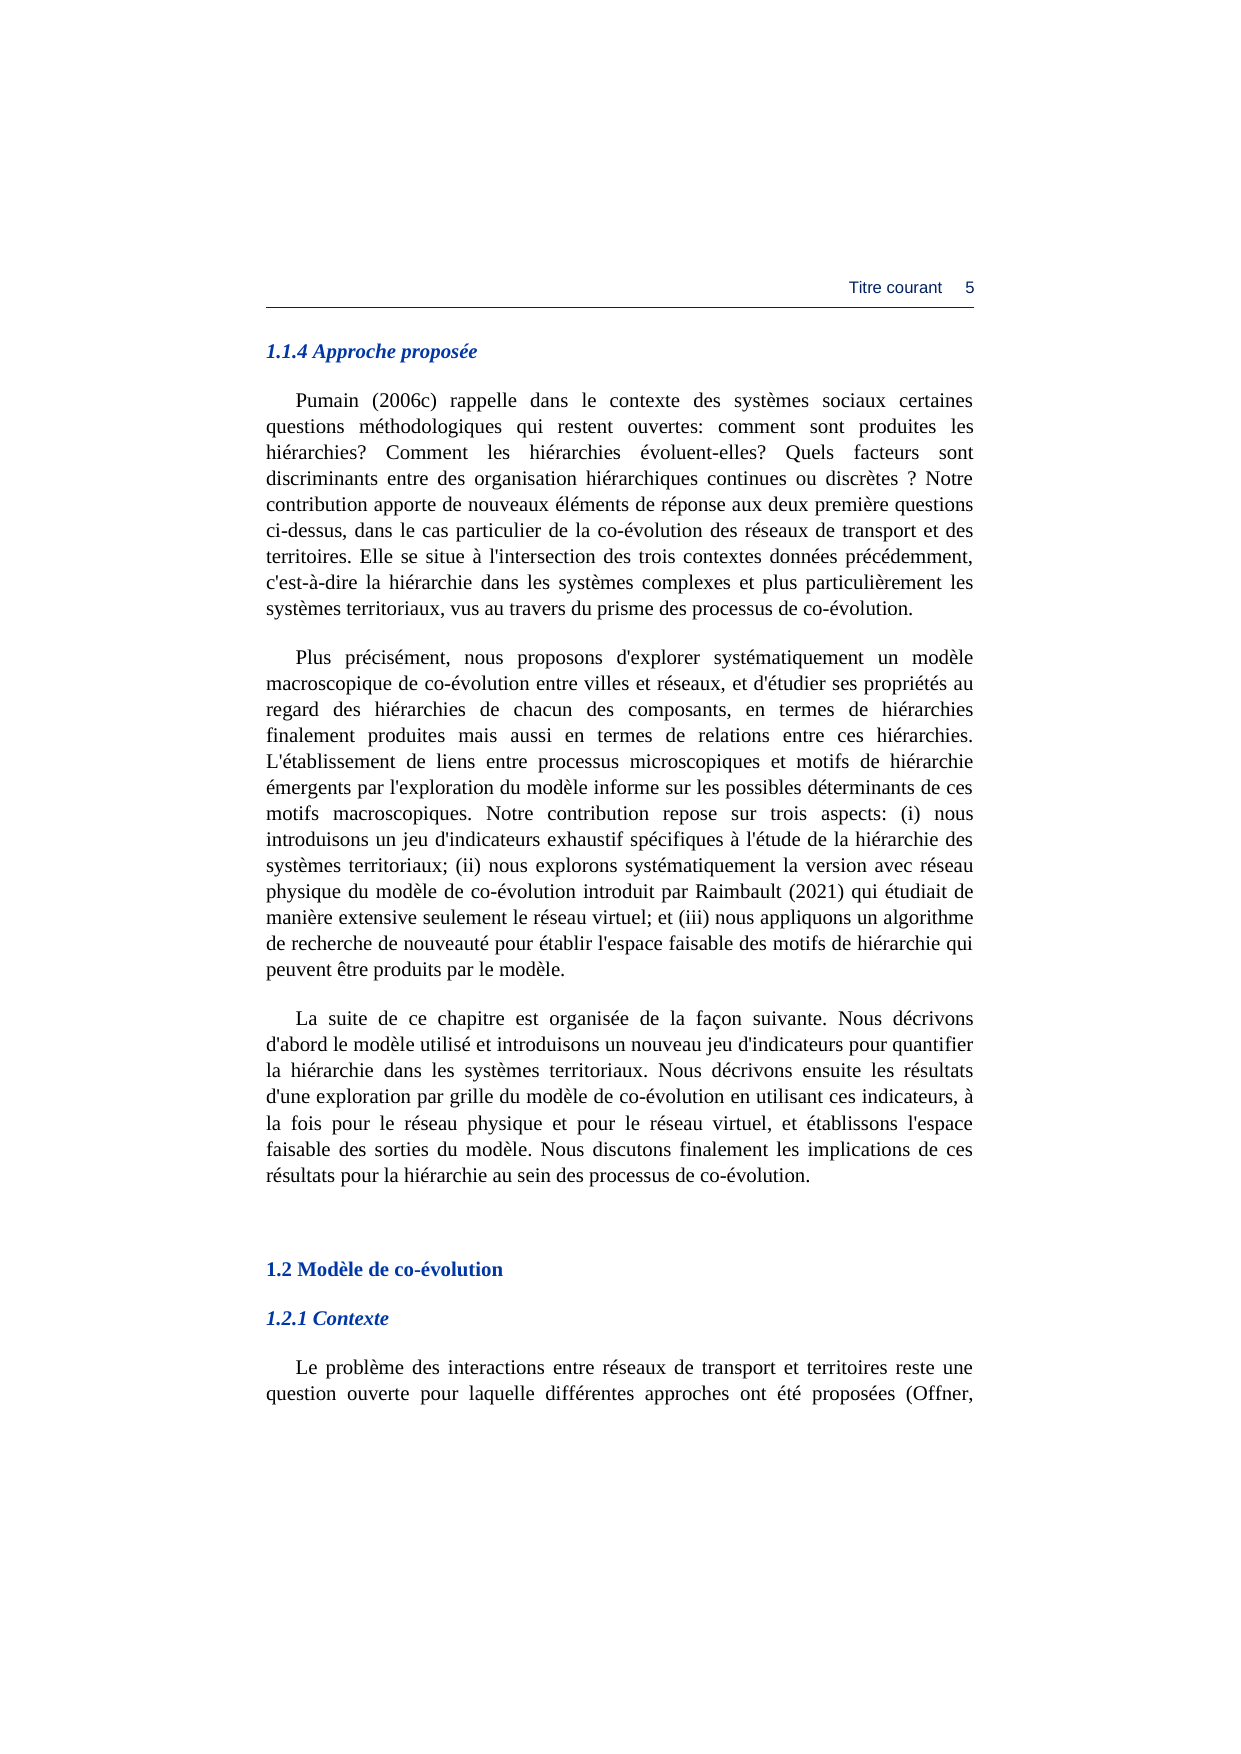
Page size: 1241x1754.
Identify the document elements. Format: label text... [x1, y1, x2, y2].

text Le problème des interactions entre réseaux de transport et territoires reste une question ouverte pour laquelle différentes approches ont été proposées (Offner, [266, 1353, 974, 1405]
text 1.2 Modèle de co-évolution [266, 1255, 974, 1281]
subtitle 1.2.1 Contexte [266, 1304, 974, 1330]
text Pumain (2006c) rappelle dans le contexte des systèmes sociaux certaines questions méthodologiques qui restent ouvertes: comment sont produites les hiérarchies? Comment les hiérarchies évoluent-elles? Quels facteurs sont discriminants entre des organisation hiérarchiques continues ou discrètes ? Notre contribution apporte de nouveaux éléments de réponse aux deux première questions ci-dessus, dans le cas particulier de la co-évolution des réseaux de transport et des territoires. Elle se situe à l'intersection des trois contextes données précédemment, c'est-à-dire la hiérarchie dans les systèmes complexes et plus particulièrement les systèmes territoriaux, vus au travers du prisme des processus de co-évolution. [266, 386, 974, 620]
text Plus précisément, nous proposons d'explorer systématiquement un modèle macroscopique de co-évolution entre villes et réseaux, et d'étudier ses propriétés au regard des hiérarchies de chacun des composants, en termes de hiérarchies finalement produites mais aussi en termes de relations entre ces hiérarchies. L'établissement de liens entre processus microscopiques et motifs de hiérarchie émergents par l'exploration du modèle informe sur les possibles déterminants de ces motifs macroscopiques. Notre contribution repose sur trois aspects: (i) nous introduisons un jeu d'indicateurs exhaustif spécifiques à l'étude de la hiérarchie des systèmes territoriaux; (ii) nous explorons systématiquement la version avec réseau physique du modèle de co-évolution introduit par Raimbault (2021) qui étudiait de manière extensive seulement le réseau virtuel; et (iii) nous appliquons un algorithme de recherche de nouveauté pour établir l'espace faisable des motifs de hiérarchie qui peuvent être produits par le modèle. [266, 643, 974, 981]
text La suite de ce chapitre est organisée de la façon suivante. Nous décrivons d'abord le modèle utilisé et introduisons un nouveau jeu d'indicateurs pour quantifier la hiérarchie dans les systèmes territoriaux. Nous décrivons ensuite les résultats d'une exploration par grille du modèle de co-évolution en utilisant ces indicateurs, à la fois pour le réseau physique et pour le réseau virtuel, et établissons l'espace faisable des sorties du modèle. Nous discutons finalement les implications de ces résultats pour la hiérarchie au sein des processus de co-évolution. [266, 1004, 974, 1187]
subtitle 1.1.4 Approche proposée [266, 337, 974, 363]
